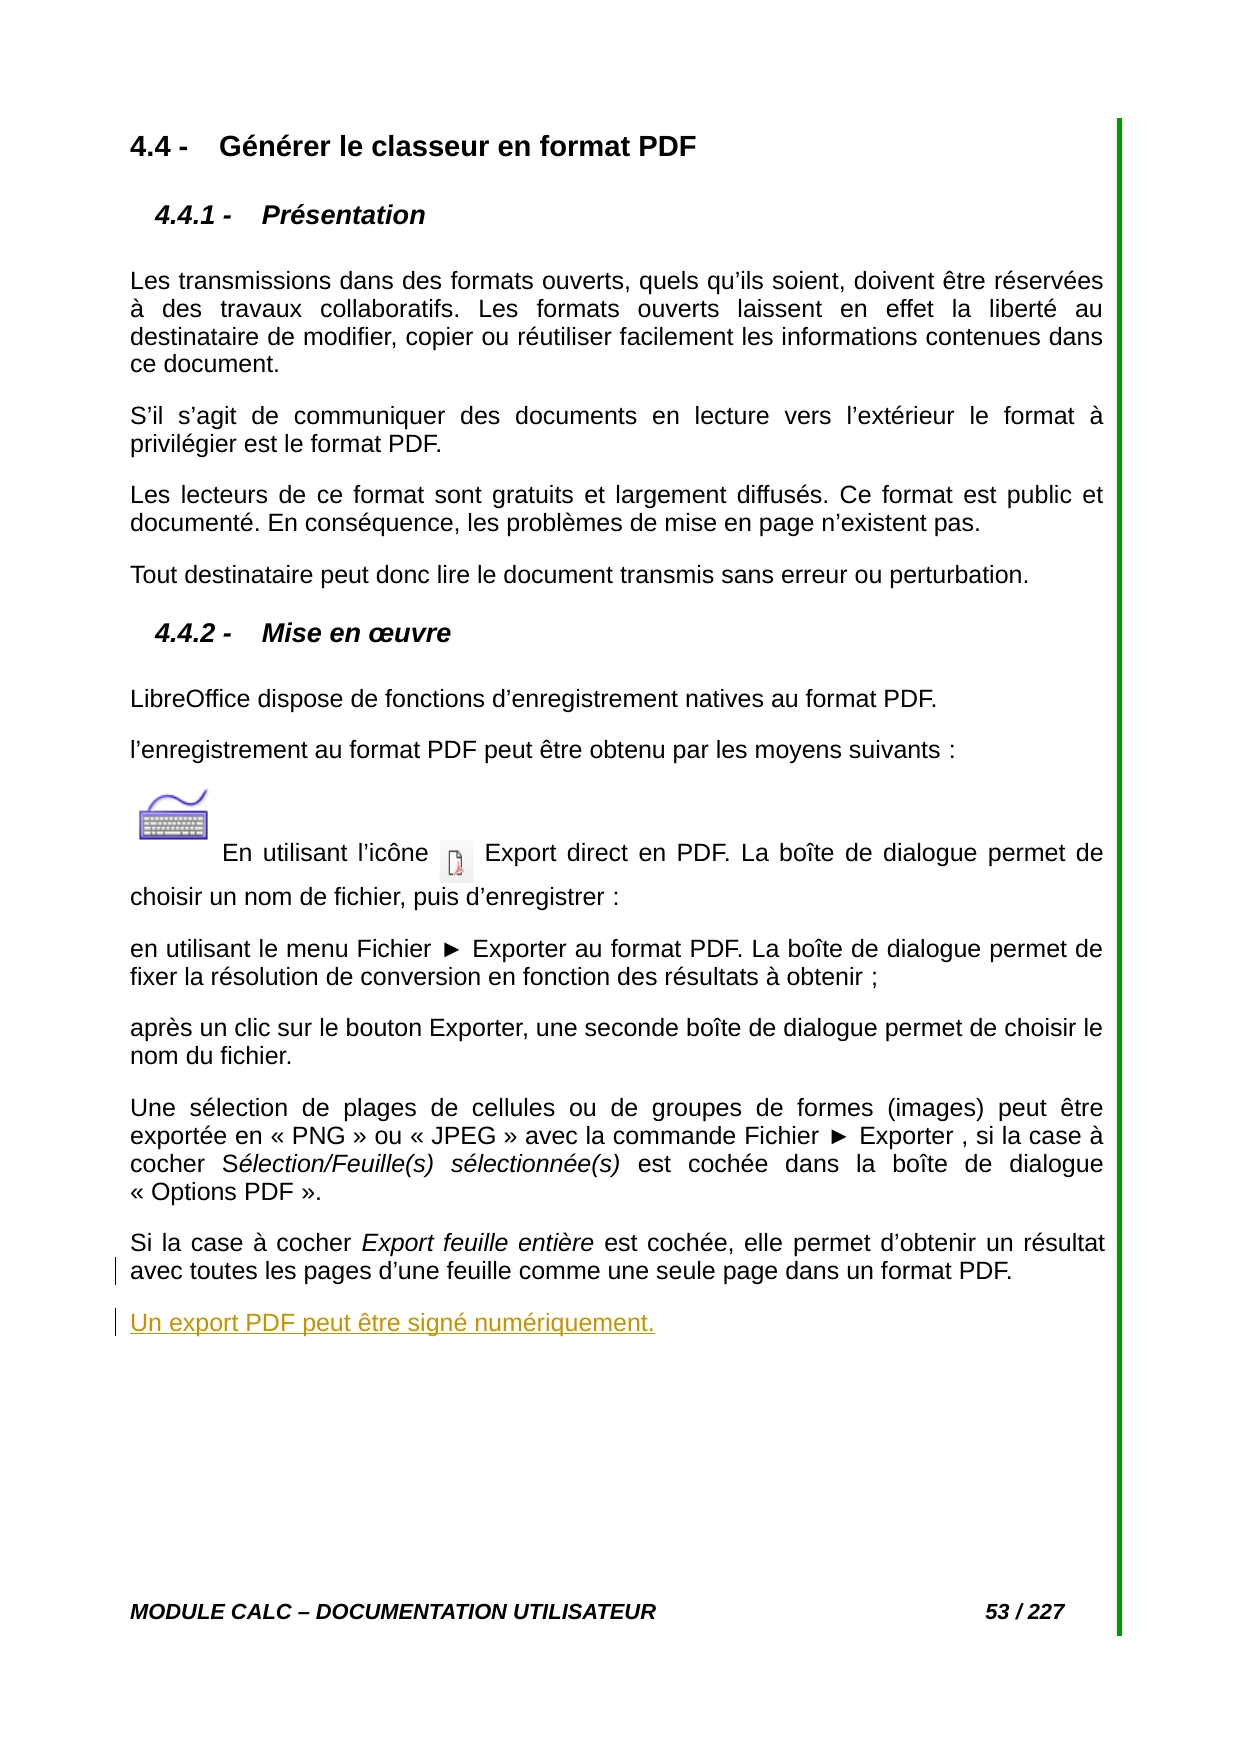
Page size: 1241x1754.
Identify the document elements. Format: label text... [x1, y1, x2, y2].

text Tout destinataire peut donc lire le document transmis sans erreur ou perturbation. [130, 561, 1105, 589]
subtitle Présentation [155, 200, 1105, 231]
text Une sélection de plages de cellules ou de groupes de formes (images) peut être exportée en « PNG » ou « JPEG » avec la commande Fichier ► Exporter , si la case à cocher Sélection/Feuille(s) sélectionnée(s) est cochée dans la boîte de dialogue « Options PDF ». [130, 1093, 1105, 1205]
text En utilisant l’icône Export direct en PDF. La boîte de dialogue permet de choisir un nom de fichier, puis d’enregistrer : [130, 839, 1105, 911]
text Les lecteurs de ce format sont gratuits et largement diffusés. Ce format est public et documenté. En conséquence, les problèmes de mise en page n’existent pas. [130, 481, 1105, 537]
subtitle Mise en œuvre [155, 618, 1105, 648]
text après un clic sur le bouton Exporter, une seconde boîte de dialogue permet de choisir le nom du fichier. [130, 1014, 1105, 1070]
text S’il s’agit de communiquer des documents en lecture vers l’extérieur le format à privilégier est le format PDF. [130, 402, 1105, 458]
text l’enregistrement au format PDF peut être obtenu par les moyens suivants : [130, 736, 1105, 764]
text Les transmissions dans des formats ouverts, quels qu’ils soient, doivent être réservées à des travaux collaboratifs. Les formats ouverts laissent en effet la liberté au destinataire de modifier, copier ou réutiliser facilement les informations contenues dans ce document. [130, 267, 1105, 378]
picture [135, 778, 210, 854]
subtitle Générer le classeur en format PDF [130, 130, 1105, 162]
text Si la case à cocher Export feuille entière est cochée, elle permet d’obtenir un résultat avec toutes les pages d’une feuille comme une seule page dans un format PDF. [130, 1229, 1105, 1285]
picture [439, 840, 474, 883]
text Un export PDF peut être signé numériquement. [130, 1308, 1105, 1336]
text LibreOffice dispose de fonctions d’enregistrement natives au format PDF. [130, 684, 1105, 712]
text en utilisant le menu Fichier ► Exporter au format PDF. La boîte de dialogue permet de fixer la résolution de conversion en fonction des résultats à obtenir ; [130, 934, 1105, 990]
